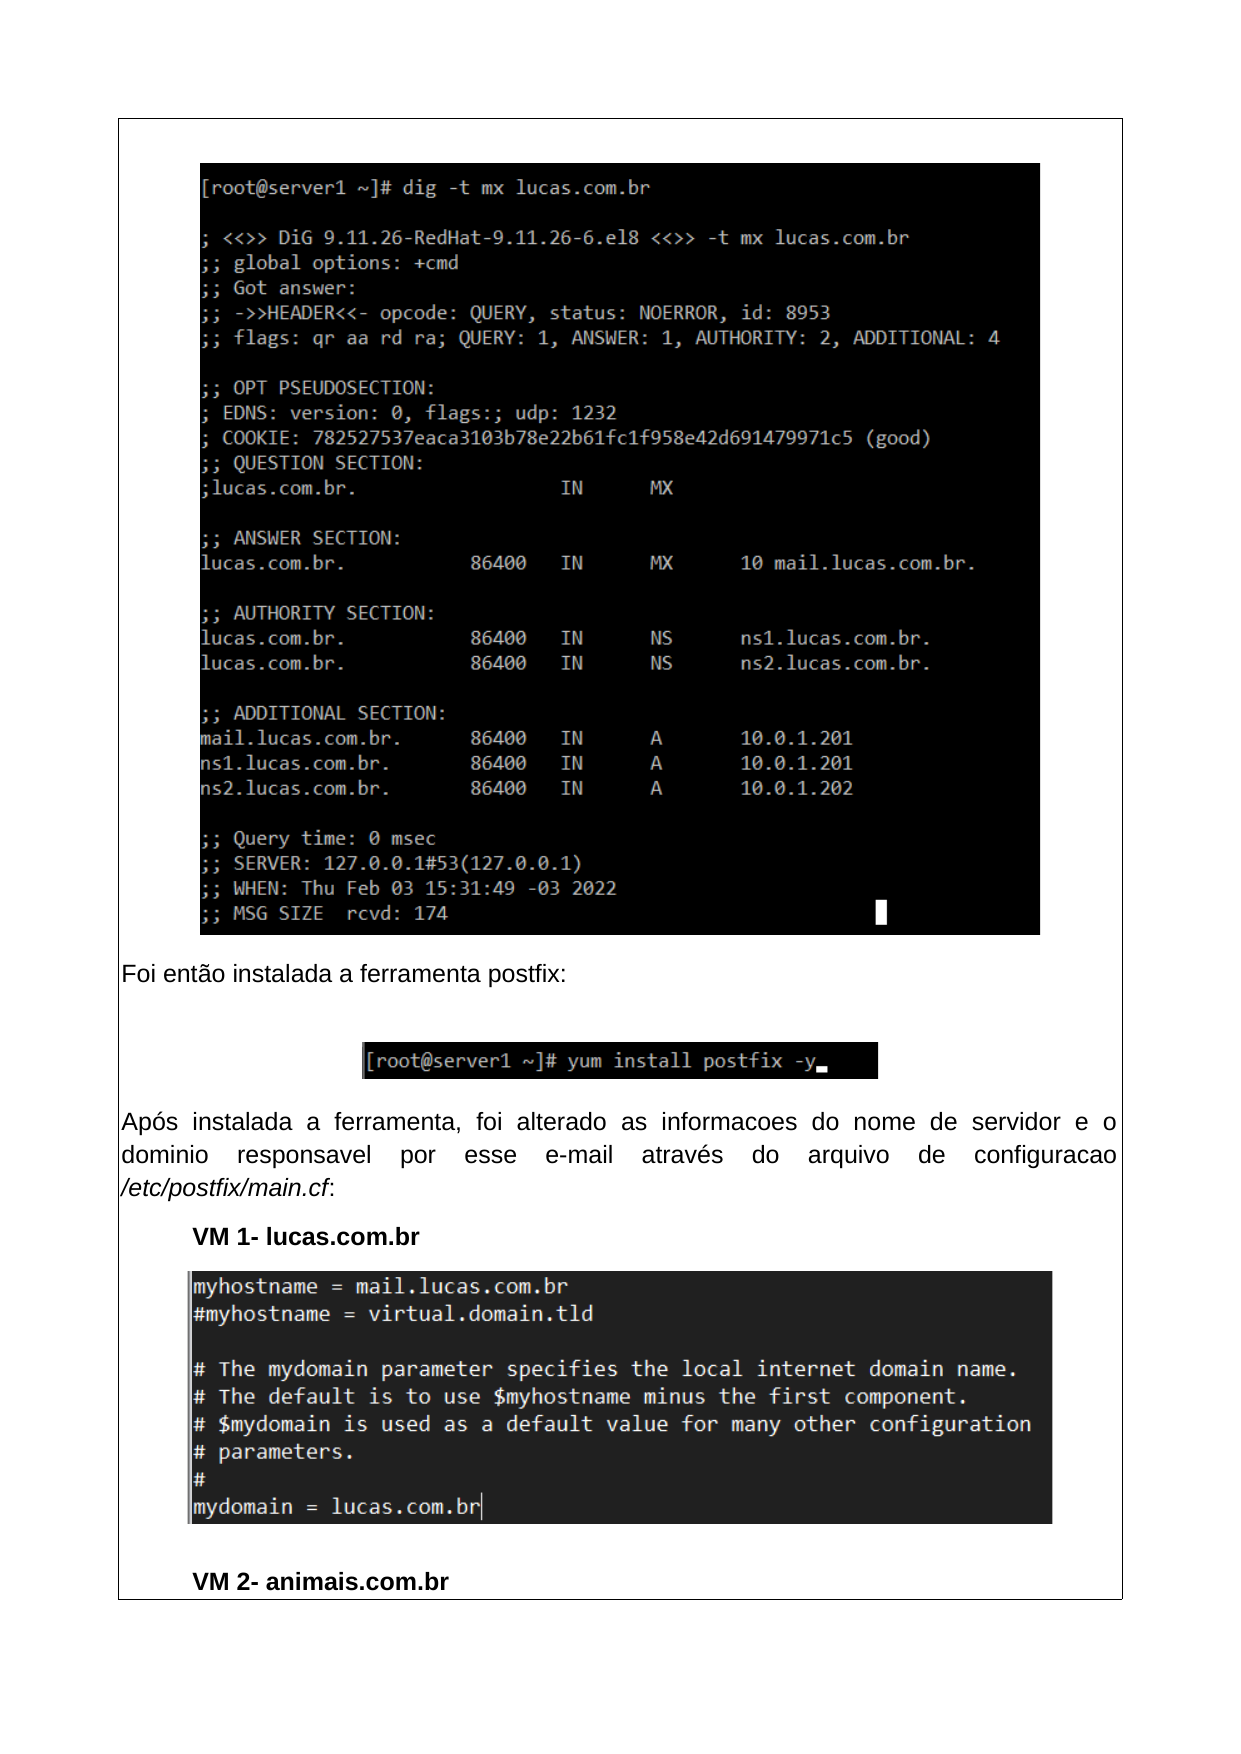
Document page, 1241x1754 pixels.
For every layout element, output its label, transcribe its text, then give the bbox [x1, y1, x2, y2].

text Foi então instalada a ferramenta postfix: [119, 956, 1122, 988]
picture [362, 1042, 879, 1079]
text VM 2- animais.com.br [119, 1564, 1122, 1599]
text VM 1- lucas.com.br [119, 1219, 1122, 1251]
text Após instalada a ferramenta, foi alterado as informacoes do nome de servidor e o dominio responsavel por esse e-mail através do arquivo de configuracao /etc/postfix/main.cf: [119, 1103, 1122, 1201]
picture [187, 1271, 1053, 1524]
picture [200, 163, 1041, 935]
